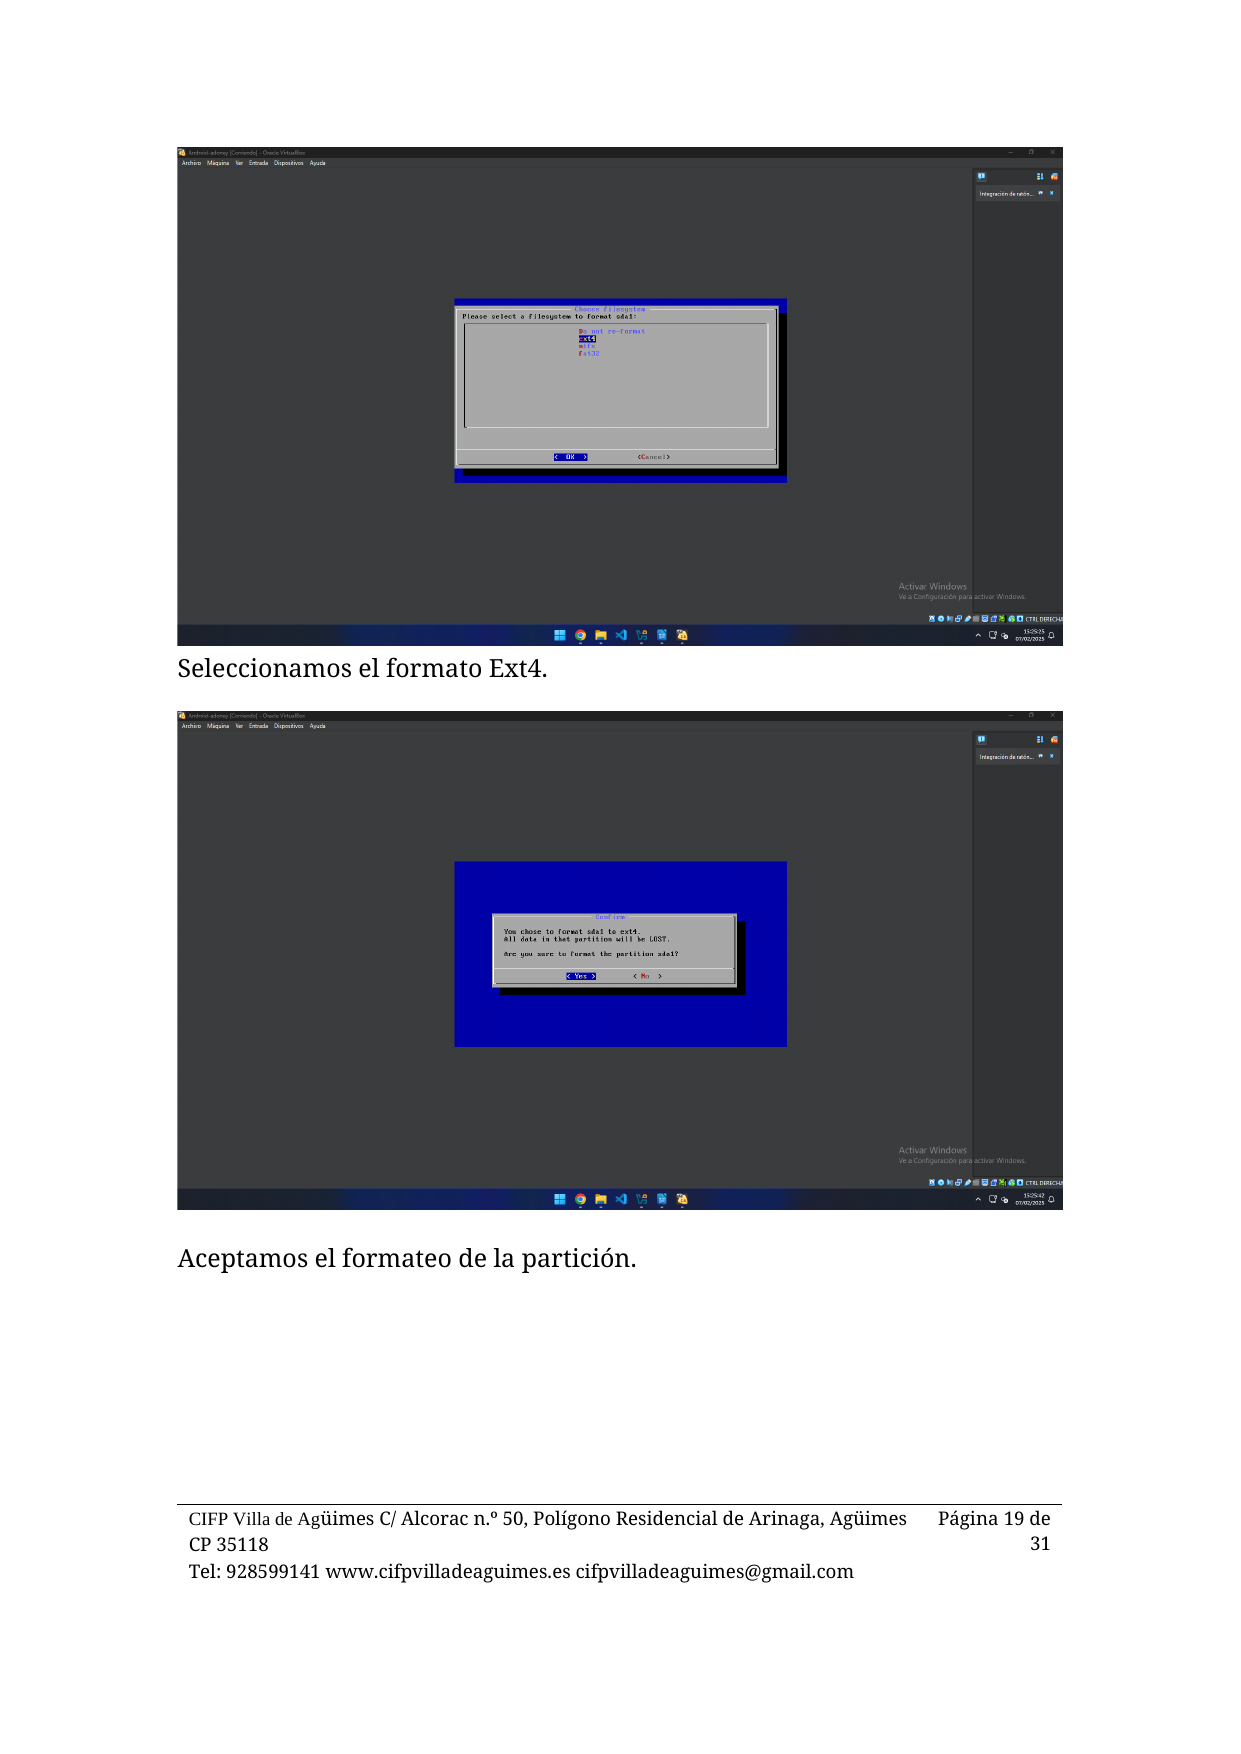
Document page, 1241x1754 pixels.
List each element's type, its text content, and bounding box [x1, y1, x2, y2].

text Seleccionamos el formato Ext4. [177, 646, 1063, 685]
text Aceptamos el formateo de la partición. [177, 1210, 1063, 1274]
picture [177, 147, 1063, 646]
picture [177, 711, 1063, 1210]
